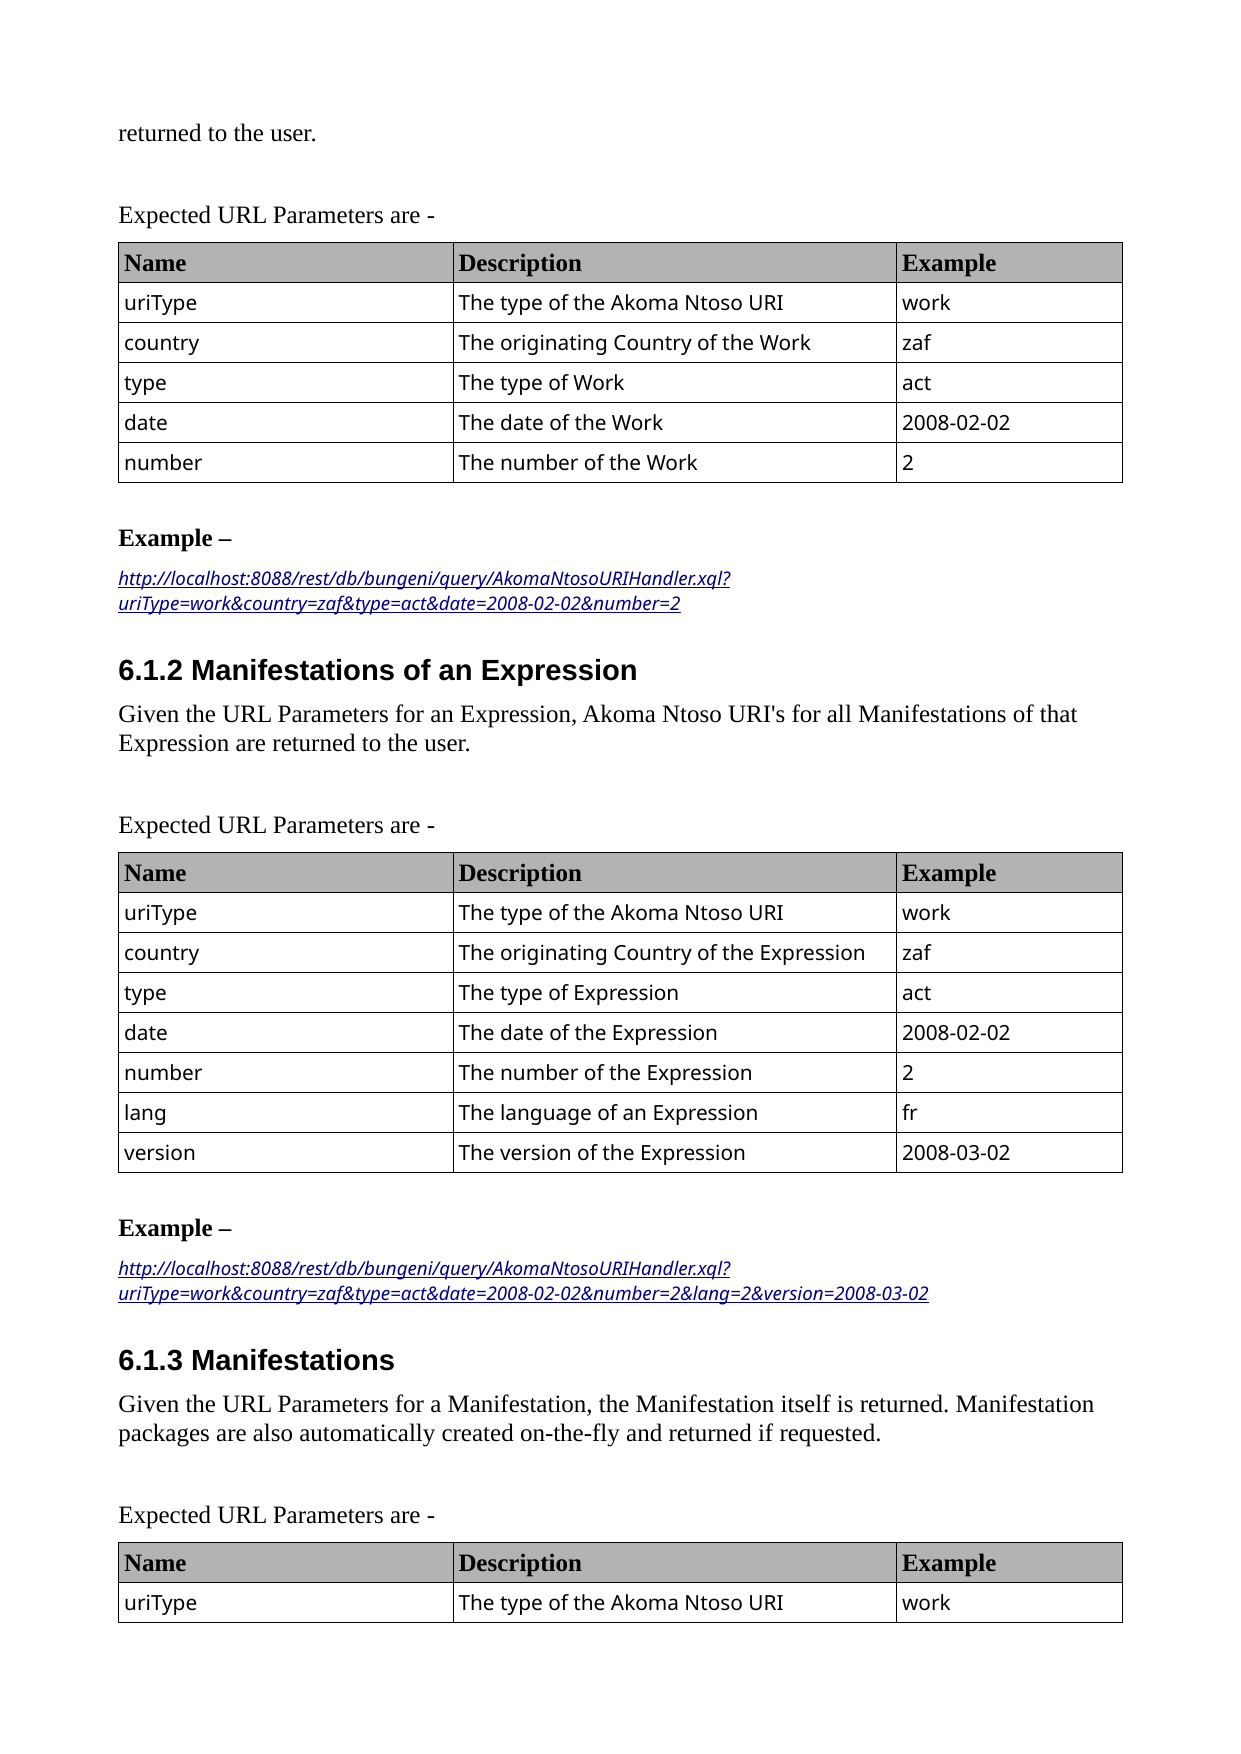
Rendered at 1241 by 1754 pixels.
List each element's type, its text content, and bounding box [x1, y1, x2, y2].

table_cell 2 [897, 1053, 1122, 1092]
table_cell work [897, 893, 1122, 932]
text Expected URL Parameters are - [118, 1501, 1122, 1529]
subtitle 6.1.3 Manifestations [118, 1343, 1122, 1377]
table_header Description [454, 243, 896, 282]
table_cell work [897, 283, 1122, 322]
text Given the URL Parameters for a Manifestation, the Manifestation itself is returned. Manifestation packages are also automatically created on-the-fly and returned if requested. [118, 1389, 1122, 1447]
table_cell 2008-02-02 [897, 1013, 1122, 1052]
text http://localhost:8088/rest/db/bungeni/query/AkomaNtosoURIHandler.xql?uriType=work&country=zaf&type=act&date=2008-02-02&number=2&lang=2&version=2008-03-02 [118, 1255, 1122, 1306]
table_cell The language of an Expression [454, 1093, 896, 1132]
table_header Example [897, 243, 1122, 282]
table_cell 2008-03-02 [897, 1133, 1122, 1172]
table_cell The type of Work [454, 363, 896, 402]
table_cell uriType [119, 283, 453, 322]
text Expected URL Parameters are - [118, 811, 1122, 839]
text http://localhost:8088/rest/db/bungeni/query/AkomaNtosoURIHandler.xql?uriType=work&country=zaf&type=act&date=2008-02-02&number=2 [118, 565, 1122, 616]
table_cell The originating Country of the Expression [454, 933, 896, 972]
table_cell date [119, 403, 453, 442]
table_cell The type of the Akoma Ntoso URI [454, 1583, 896, 1622]
text Example – [118, 1213, 1122, 1242]
table_header Example [897, 853, 1122, 892]
subtitle 6.1.2 Manifestations of an Expression [118, 653, 1122, 687]
table_header Name [119, 1543, 453, 1582]
text Example – [118, 523, 1122, 552]
table_cell type [119, 363, 453, 402]
text Given the URL Parameters for an Expression, Akoma Ntoso URI's for all Manifestations of that Expression are returned to the user. [118, 699, 1122, 757]
table_header Description [454, 853, 896, 892]
table_cell country [119, 933, 453, 972]
table_cell The type of Expression [454, 973, 896, 1012]
table_cell uriType [119, 1583, 453, 1622]
table_cell lang [119, 1093, 453, 1132]
table_cell The type of the Akoma Ntoso URI [454, 283, 896, 322]
table_cell act [897, 363, 1122, 402]
table_cell 2008-02-02 [897, 403, 1122, 442]
table_cell The type of the Akoma Ntoso URI [454, 893, 896, 932]
table_cell work [897, 1583, 1122, 1622]
table_cell number [119, 443, 453, 482]
table_header Example [897, 1543, 1122, 1582]
table_cell The version of the Expression [454, 1133, 896, 1172]
table_cell The originating Country of the Work [454, 323, 896, 362]
table_cell uriType [119, 893, 453, 932]
table_cell number [119, 1053, 453, 1092]
table_cell act [897, 973, 1122, 1012]
table_cell type [119, 973, 453, 1012]
table_header Description [454, 1543, 896, 1582]
table_cell The number of the Work [454, 443, 896, 482]
text returned to the user. [118, 118, 1122, 147]
table_cell fr [897, 1093, 1122, 1132]
table_cell version [119, 1133, 453, 1172]
table_cell The date of the Work [454, 403, 896, 442]
table_cell zaf [897, 323, 1122, 362]
text Expected URL Parameters are - [118, 201, 1122, 229]
table_cell The date of the Expression [454, 1013, 896, 1052]
table_header Name [119, 853, 453, 892]
table_cell 2 [897, 443, 1122, 482]
table_cell country [119, 323, 453, 362]
table_header Name [119, 243, 453, 282]
table_cell The number of the Expression [454, 1053, 896, 1092]
table_cell date [119, 1013, 453, 1052]
table_cell zaf [897, 933, 1122, 972]
